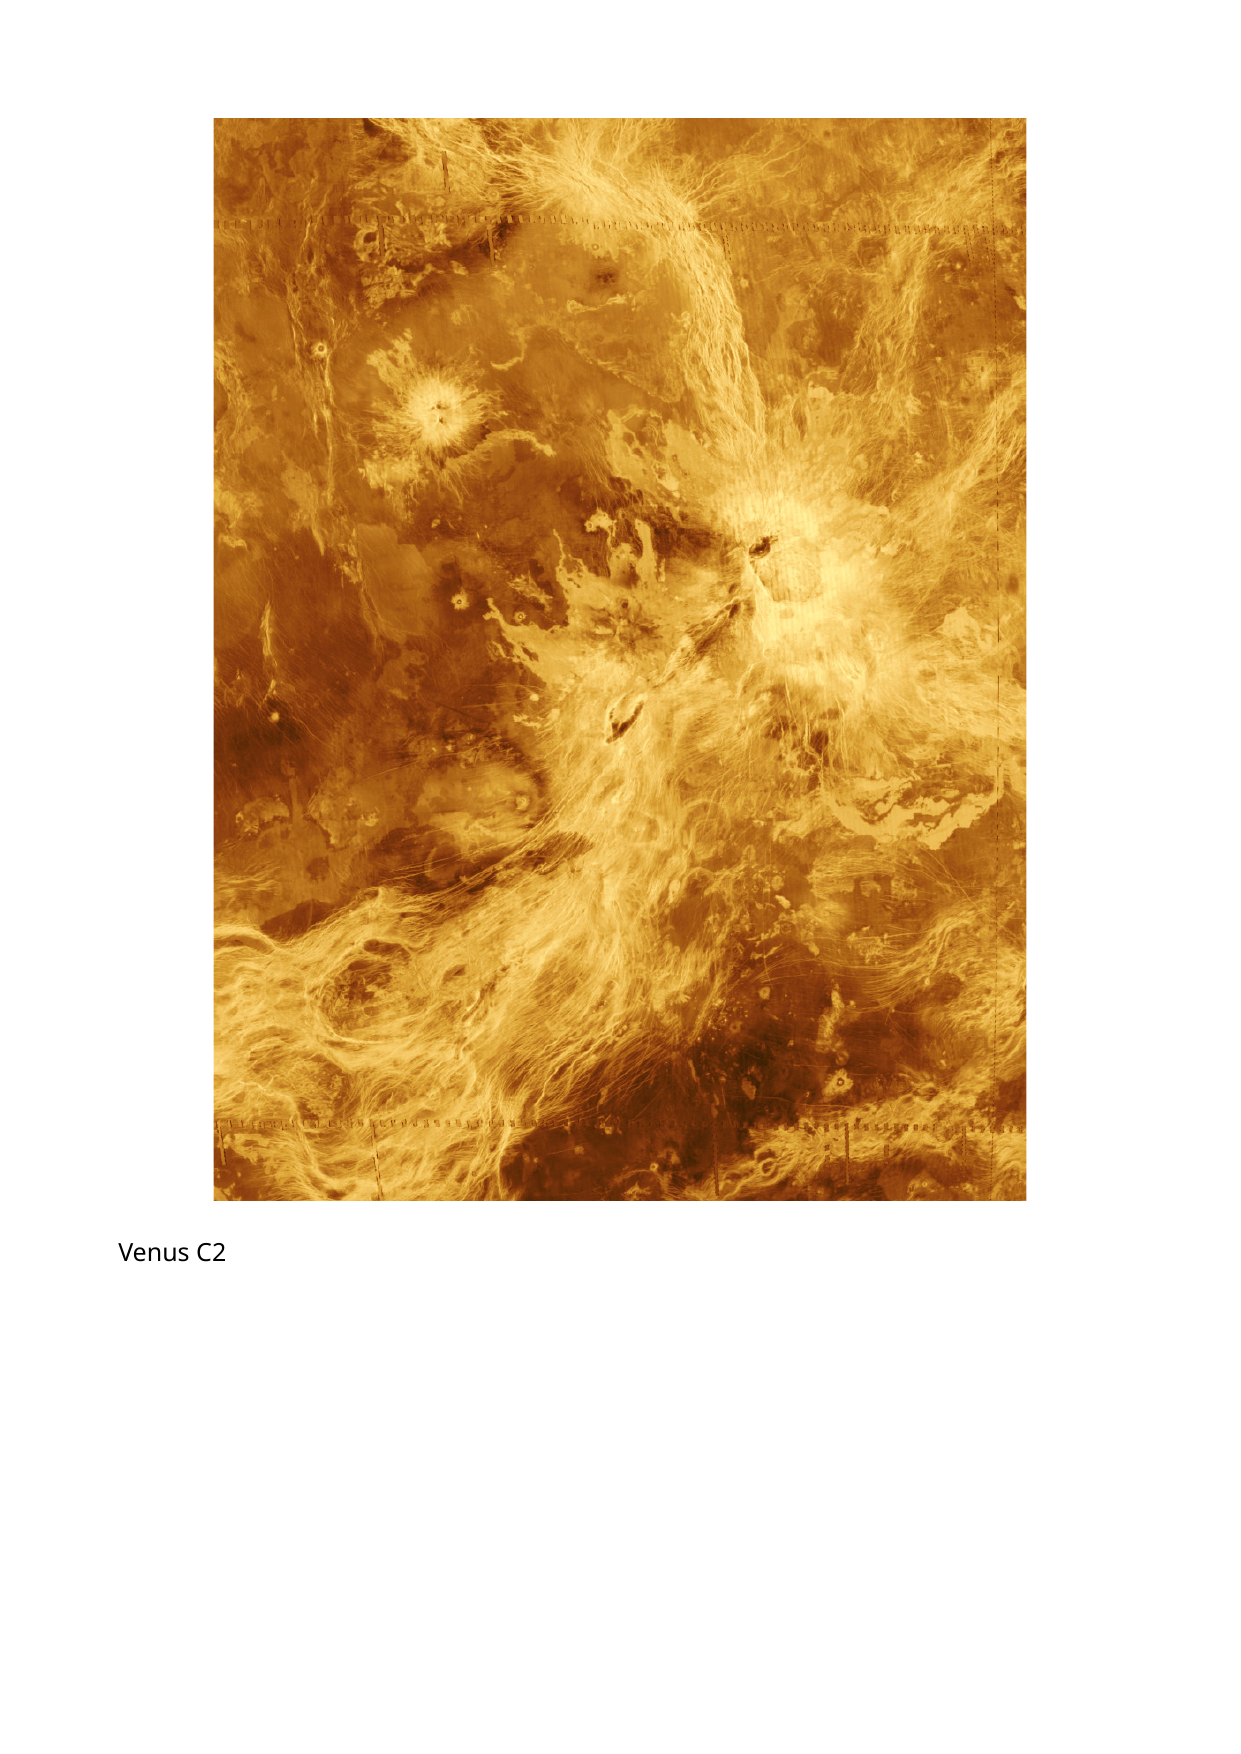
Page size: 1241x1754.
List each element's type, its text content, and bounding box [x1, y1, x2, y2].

picture [213, 118, 1027, 1201]
text Venus C2 [118, 1234, 1122, 1269]
